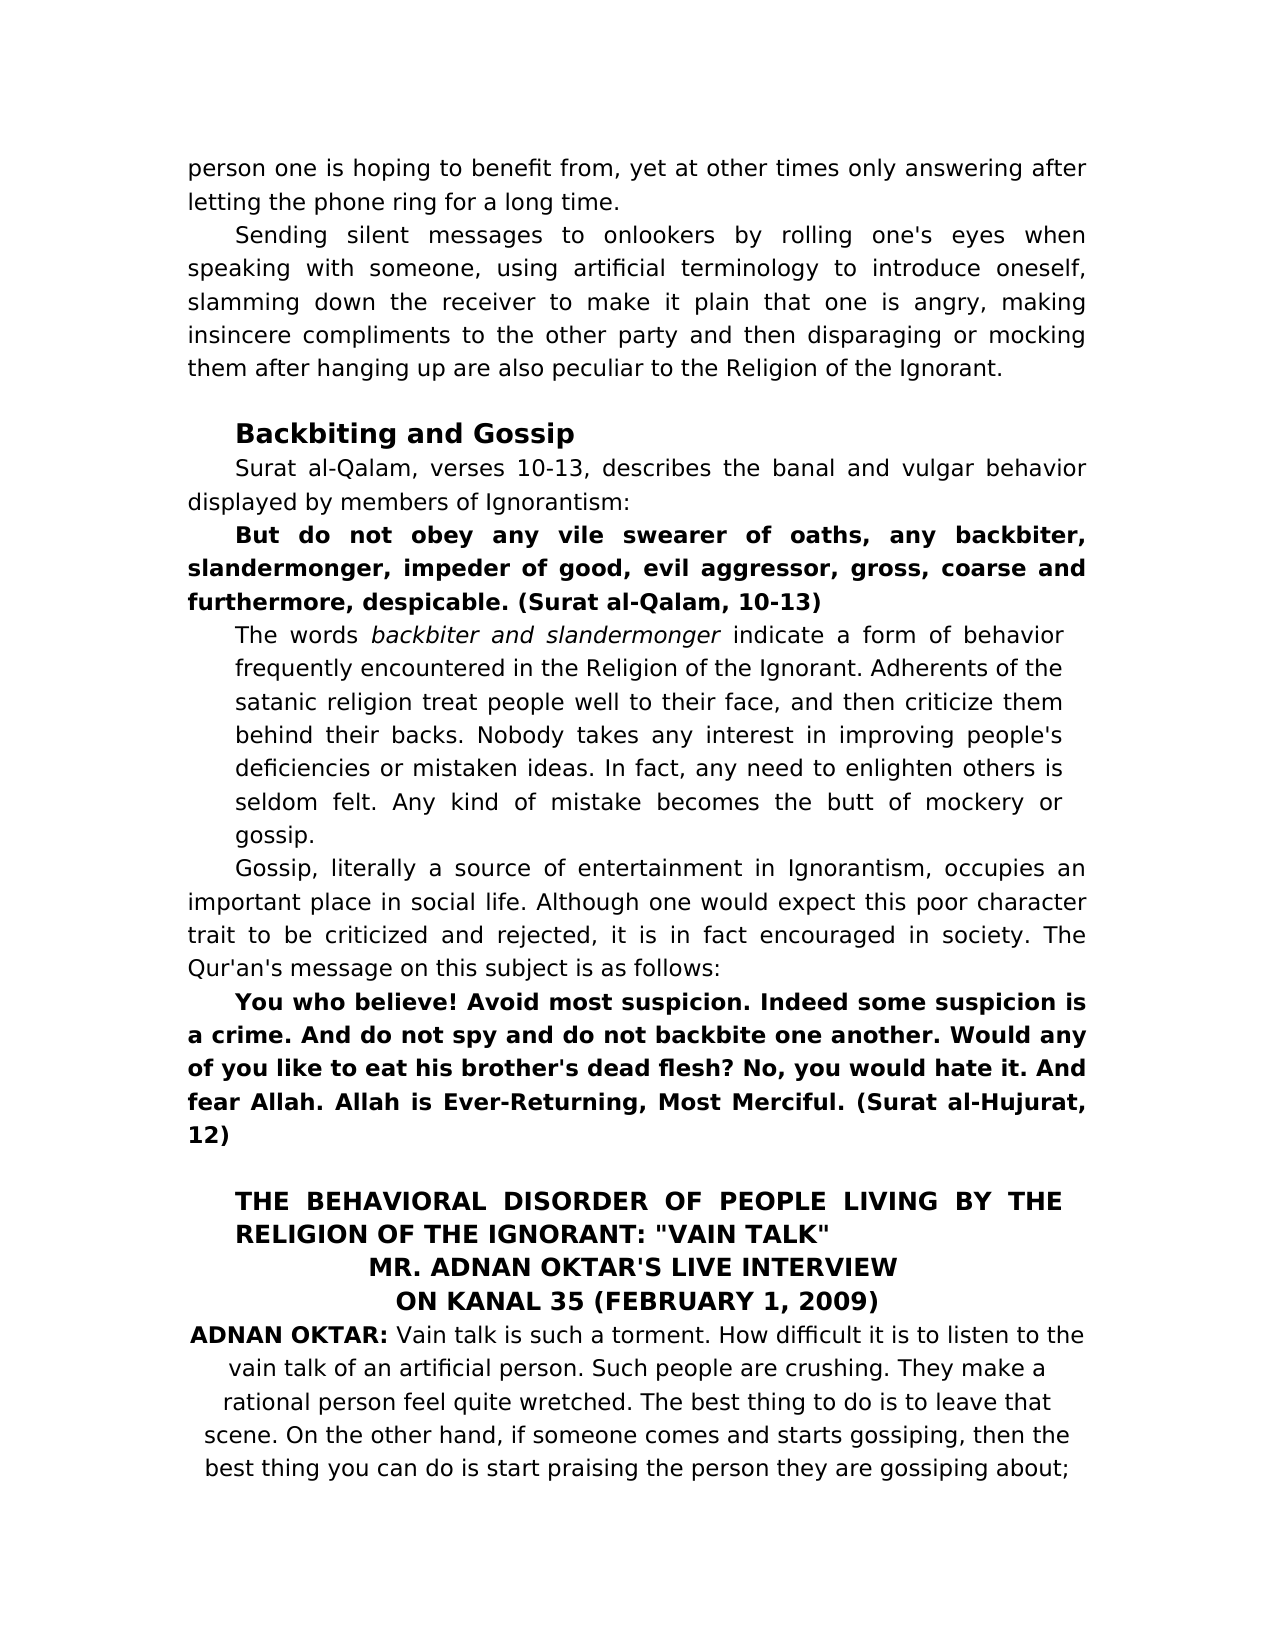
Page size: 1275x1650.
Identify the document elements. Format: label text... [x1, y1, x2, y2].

text MR. ADNAN OKTAR'S LIVE INTERVIEW ON KANAL 35 (FEBRUARY 1, 2009) [187, 1250, 1087, 1317]
text The words backbiter and slandermonger indicate a form of behavior frequently encountered in the Religion of the Ignorant. Adherents of the satanic religion treat people well to their face, and then criticize them behind their backs. Nobody takes any interest in improving people's deficiencies or mistaken ideas. In fact, any need to enlighten others is seldom felt. Any kind of mistake becomes the butt of mockery or gossip. [235, 617, 1064, 850]
text Gossip, literally a source of entertainment in Ignorantism, occupies an important place in social life. Although one would expect this poor character trait to be criticized and rejected, it is in fact encouraged in society. The Qur'an's message on this subject is as follows: [187, 850, 1087, 983]
text You who believe! Avoid most suspicion. Indeed some suspicion is a crime. And do not spy and do not backbite one another. Would any of you like to eat his brother's dead flesh? No, you would hate it. And fear Allah. Allah is Ever-Returning, Most Merciful. (Surat al-Hujurat, 12) [187, 983, 1087, 1150]
text Backbiting and Gossip [187, 417, 1087, 450]
text Sending silent messages to onlookers by rolling one's eyes when speaking with someone, using artificial terminology to introduce oneself, slamming down the receiver to make it plain that one is angry, making insincere compliments to the other party and then disparaging or mocking them after hanging up are also peculiar to the Religion of the Ignorant. [187, 217, 1087, 383]
text But do not obey any vile swearer of oaths, any backbiter, slandermonger, impeder of good, evil aggressor, gross, coarse and furthermore, despicable. (Surat al-Qalam, 10-13) [187, 517, 1087, 617]
text person one is hoping to benefit from, yet at other times only answering after letting the phone ring for a long time. [187, 150, 1087, 217]
text THE BEHAVIORAL DISORDER OF PEOPLE LIVING BY THE RELIGION OF THE IGNORANT: "VAIN TALK" [235, 1183, 1064, 1250]
text ADNAN OKTAR: Vain talk is such a torment. How difficult it is to listen to the vain talk of an artificial person. Such people are crushing. They make a rational person feel quite wretched. The best thing to do is to leave that scene. On the other hand, if someone comes and starts gossiping, then the best thing you can do is start praising the person they are gossiping about; [187, 1317, 1087, 1483]
text Surat al-Qalam, verses 10-13, describes the banal and vulgar behavior displayed by members of Ignorantism: [187, 450, 1087, 517]
